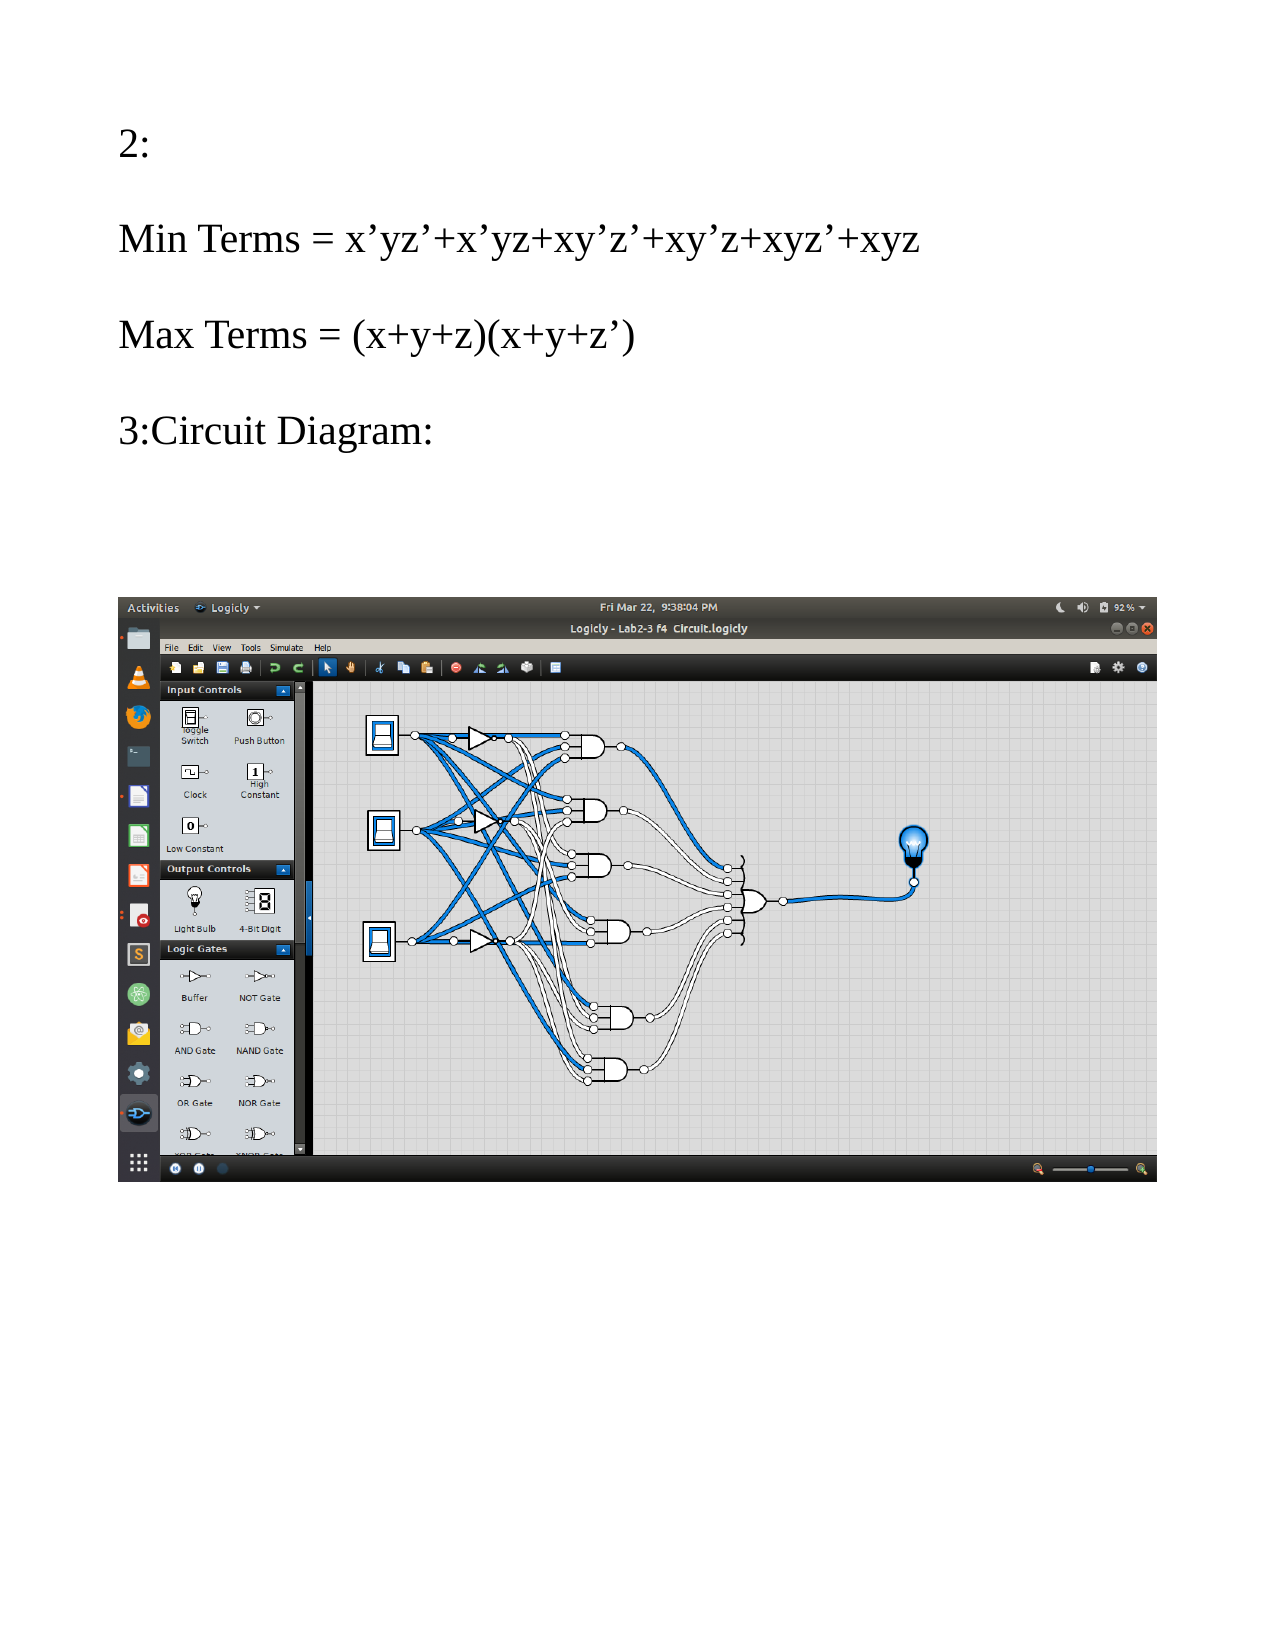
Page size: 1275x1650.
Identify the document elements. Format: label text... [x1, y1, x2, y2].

text Max Terms = (x+y+z)(x+y+z’) [118, 310, 1157, 358]
text 3:Circuit Diagram: [118, 406, 1157, 453]
picture [118, 597, 1157, 1182]
text Min Terms = x’yz’+x’yz+xy’z’+xy’z+xyz’+xyz [118, 214, 1157, 262]
text 2: [118, 118, 1157, 166]
